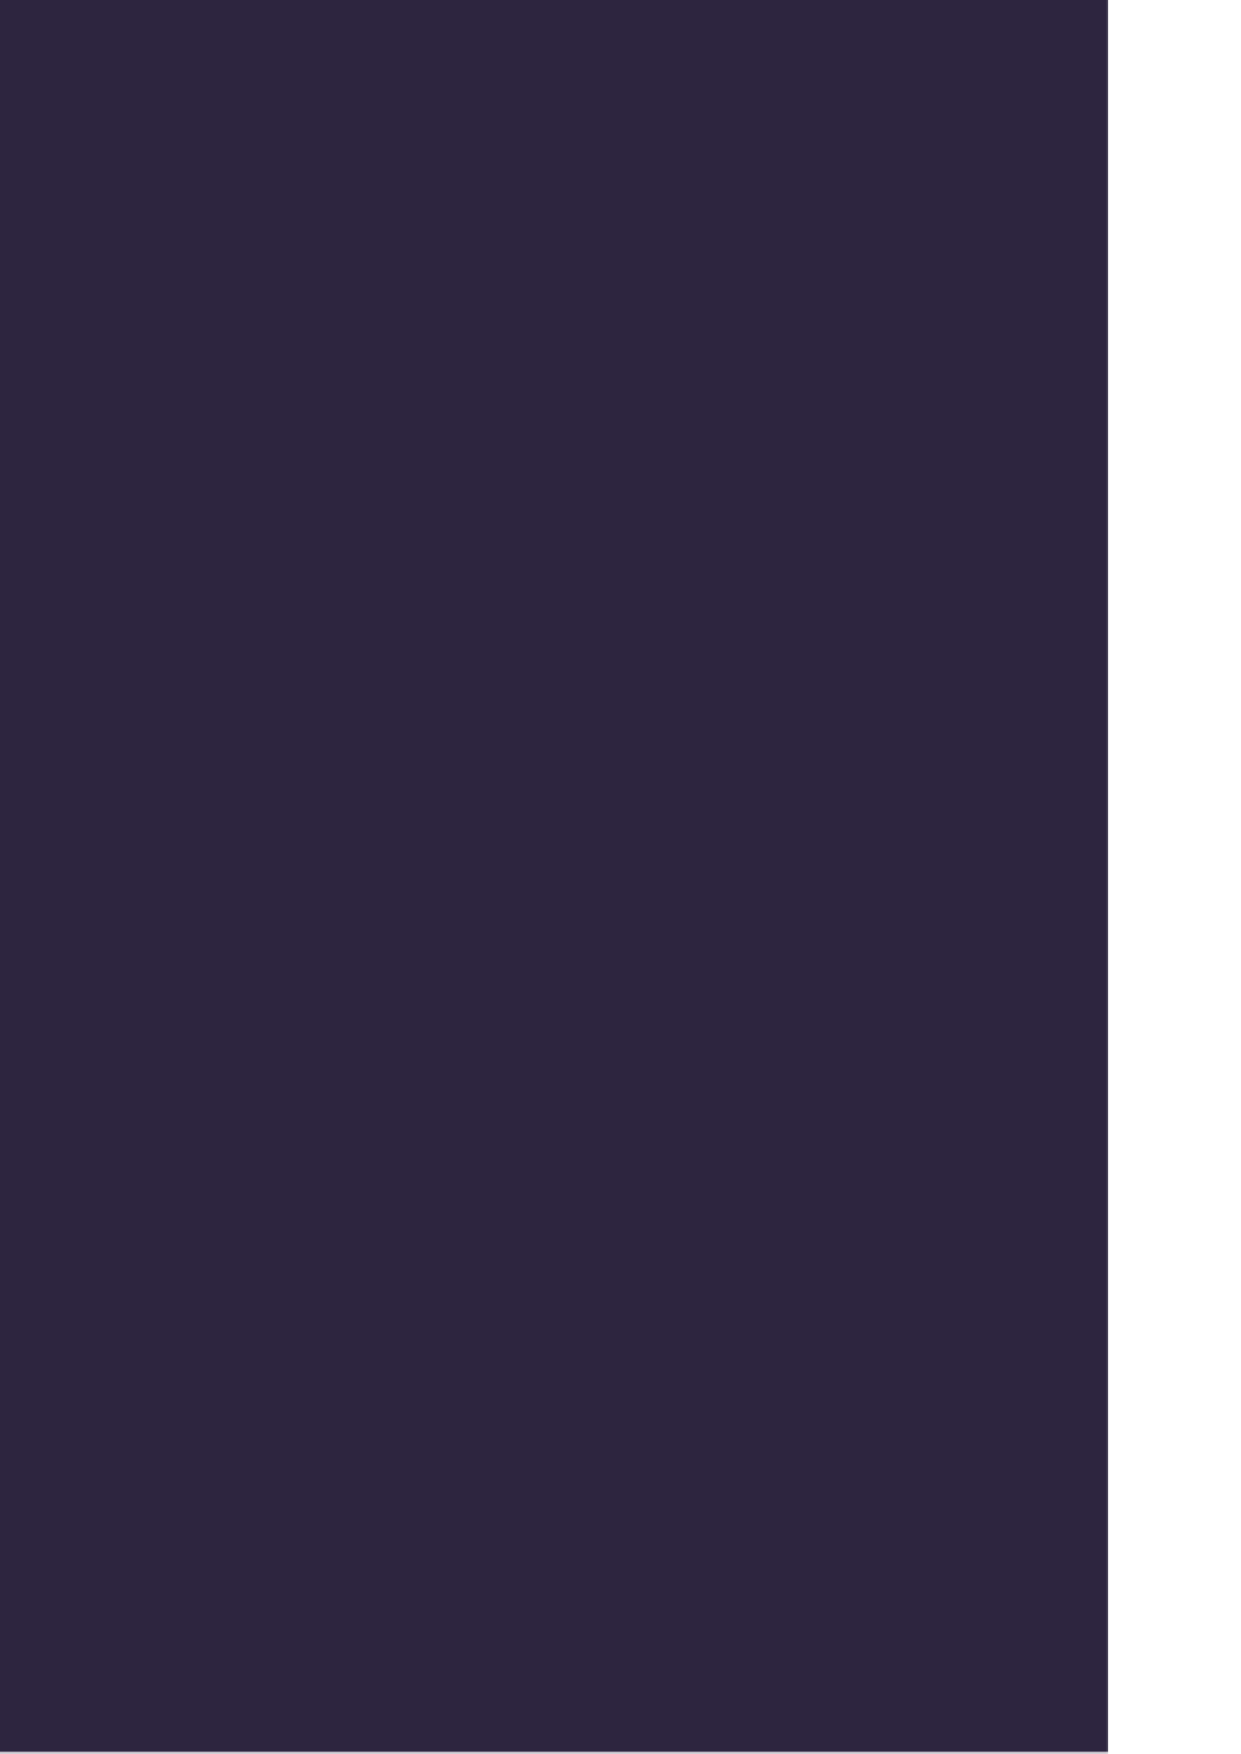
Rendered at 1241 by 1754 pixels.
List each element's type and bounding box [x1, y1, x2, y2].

picture [0, 0, 1109, 1754]
